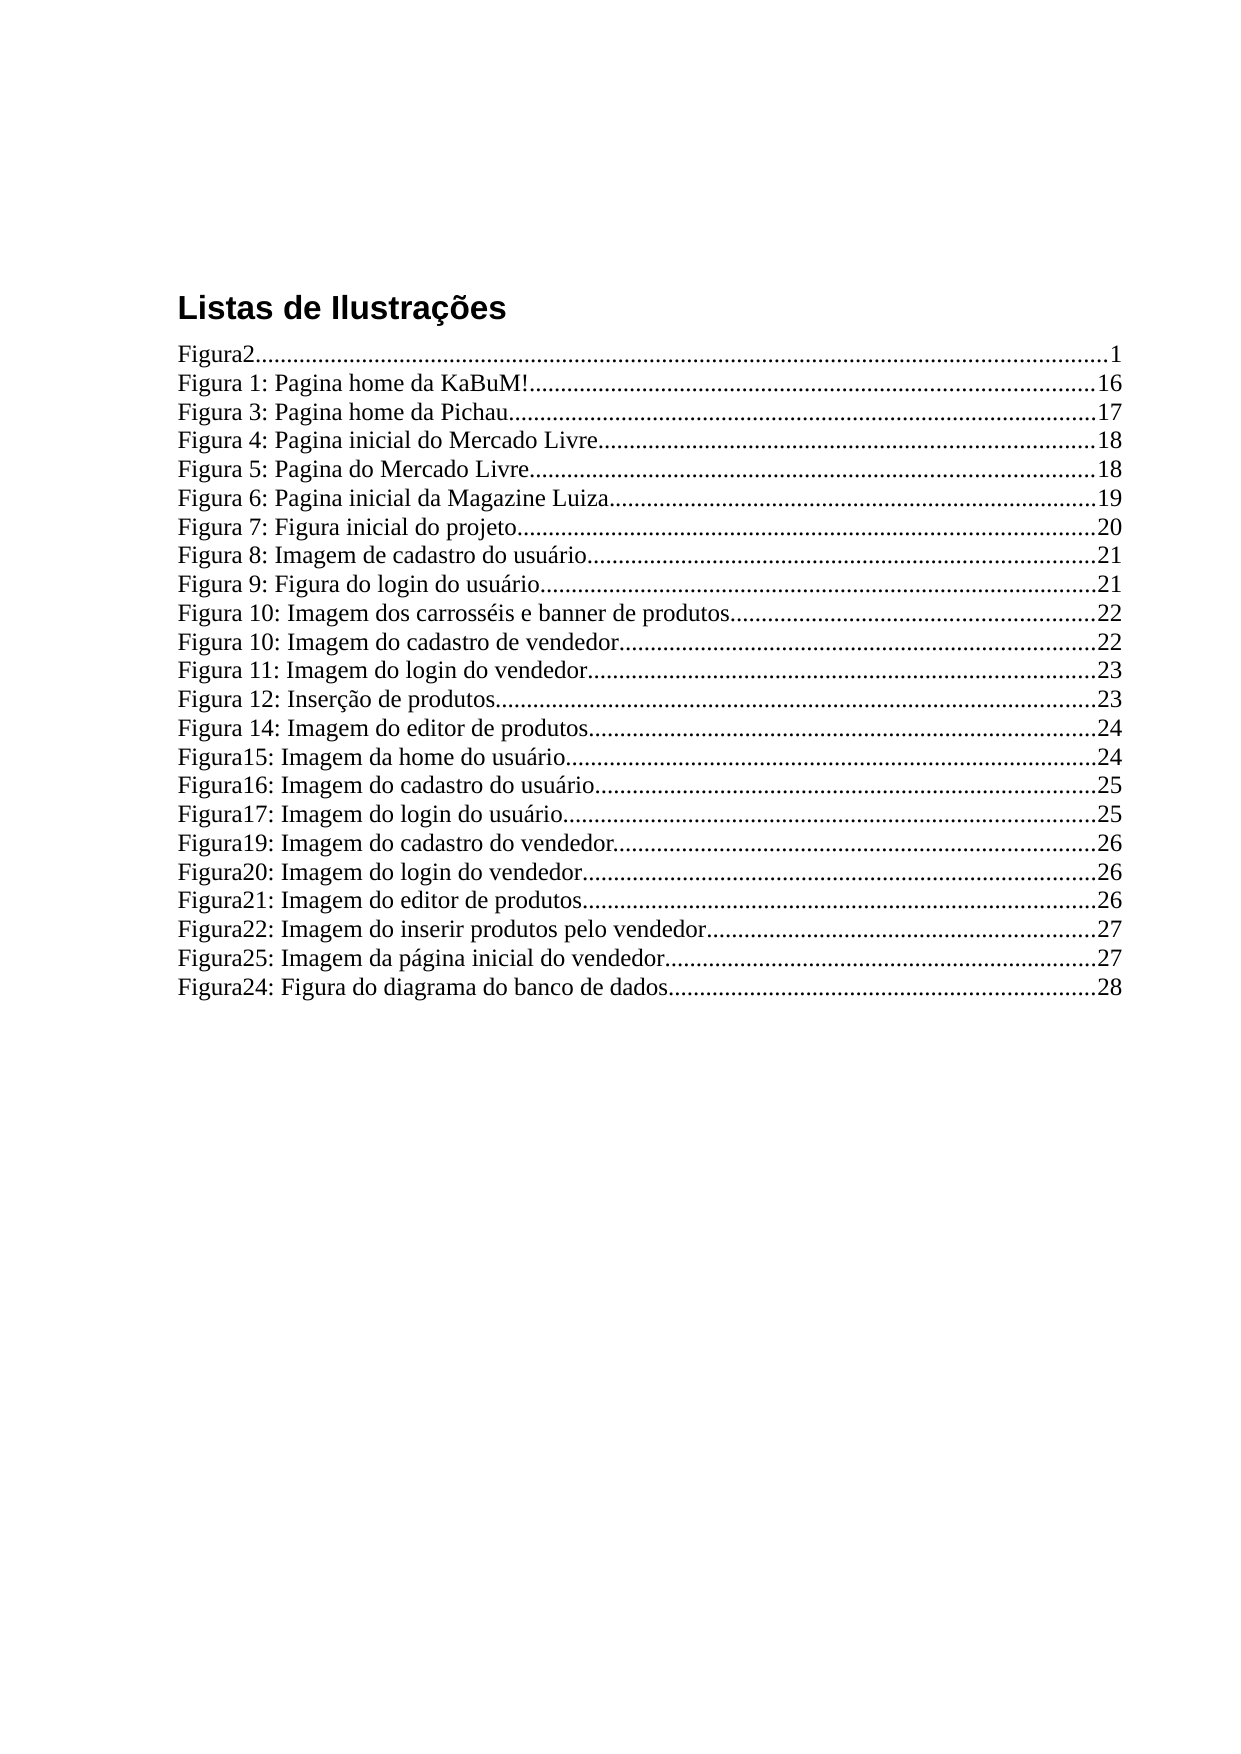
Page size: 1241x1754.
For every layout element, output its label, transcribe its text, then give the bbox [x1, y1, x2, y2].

text Figura 11: Imagem do login do vendedor 23 [177, 656, 1122, 684]
text Figura2 1 [177, 339, 1122, 368]
text Figura 4: Pagina inicial do Mercado Livre 18 [177, 426, 1122, 454]
text Figura21: Imagem do editor de produtos 26 [177, 886, 1122, 914]
text Figura 3: Pagina home da Pichau 17 [177, 397, 1122, 426]
text Figura20: Imagem do login do vendedor 26 [177, 857, 1122, 886]
subtitle Listas de Ilustrações [177, 288, 1122, 327]
text Figura 12: Inserção de produtos 23 [177, 684, 1122, 713]
text Figura22: Imagem do inserir produtos pelo vendedor 27 [177, 914, 1122, 943]
text Figura 10: Imagem dos carrosséis e banner de produtos 22 [177, 598, 1122, 627]
text Figura 5: Pagina do Mercado Livre 18 [177, 454, 1122, 483]
text Figura 6: Pagina inicial da Magazine Luiza. 19 [177, 483, 1122, 512]
text Figura19: Imagem do cadastro do vendedor. 26 [177, 828, 1122, 857]
text Figura 9: Figura do login do usuário 21 [177, 569, 1122, 598]
text Figura15: Imagem da home do usuário 24 [177, 742, 1122, 771]
text Figura 7: Figura inicial do projeto 20 [177, 512, 1122, 541]
text Figura 8: Imagem de cadastro do usuário. 21 [177, 541, 1122, 569]
text Figura17: Imagem do login do usuário 25 [177, 799, 1122, 828]
text Figura 1: Pagina home da KaBuM! 16 [177, 368, 1122, 397]
text Figura 10: Imagem do cadastro de vendedor 22 [177, 627, 1122, 656]
text Figura 14: Imagem do editor de produtos 24 [177, 713, 1122, 742]
text Figura24: Figura do diagrama do banco de dados 28 [177, 972, 1122, 1001]
text Figura25: Imagem da página inicial do vendedor 27 [177, 943, 1122, 972]
text Figura16: Imagem do cadastro do usuário 25 [177, 771, 1122, 799]
